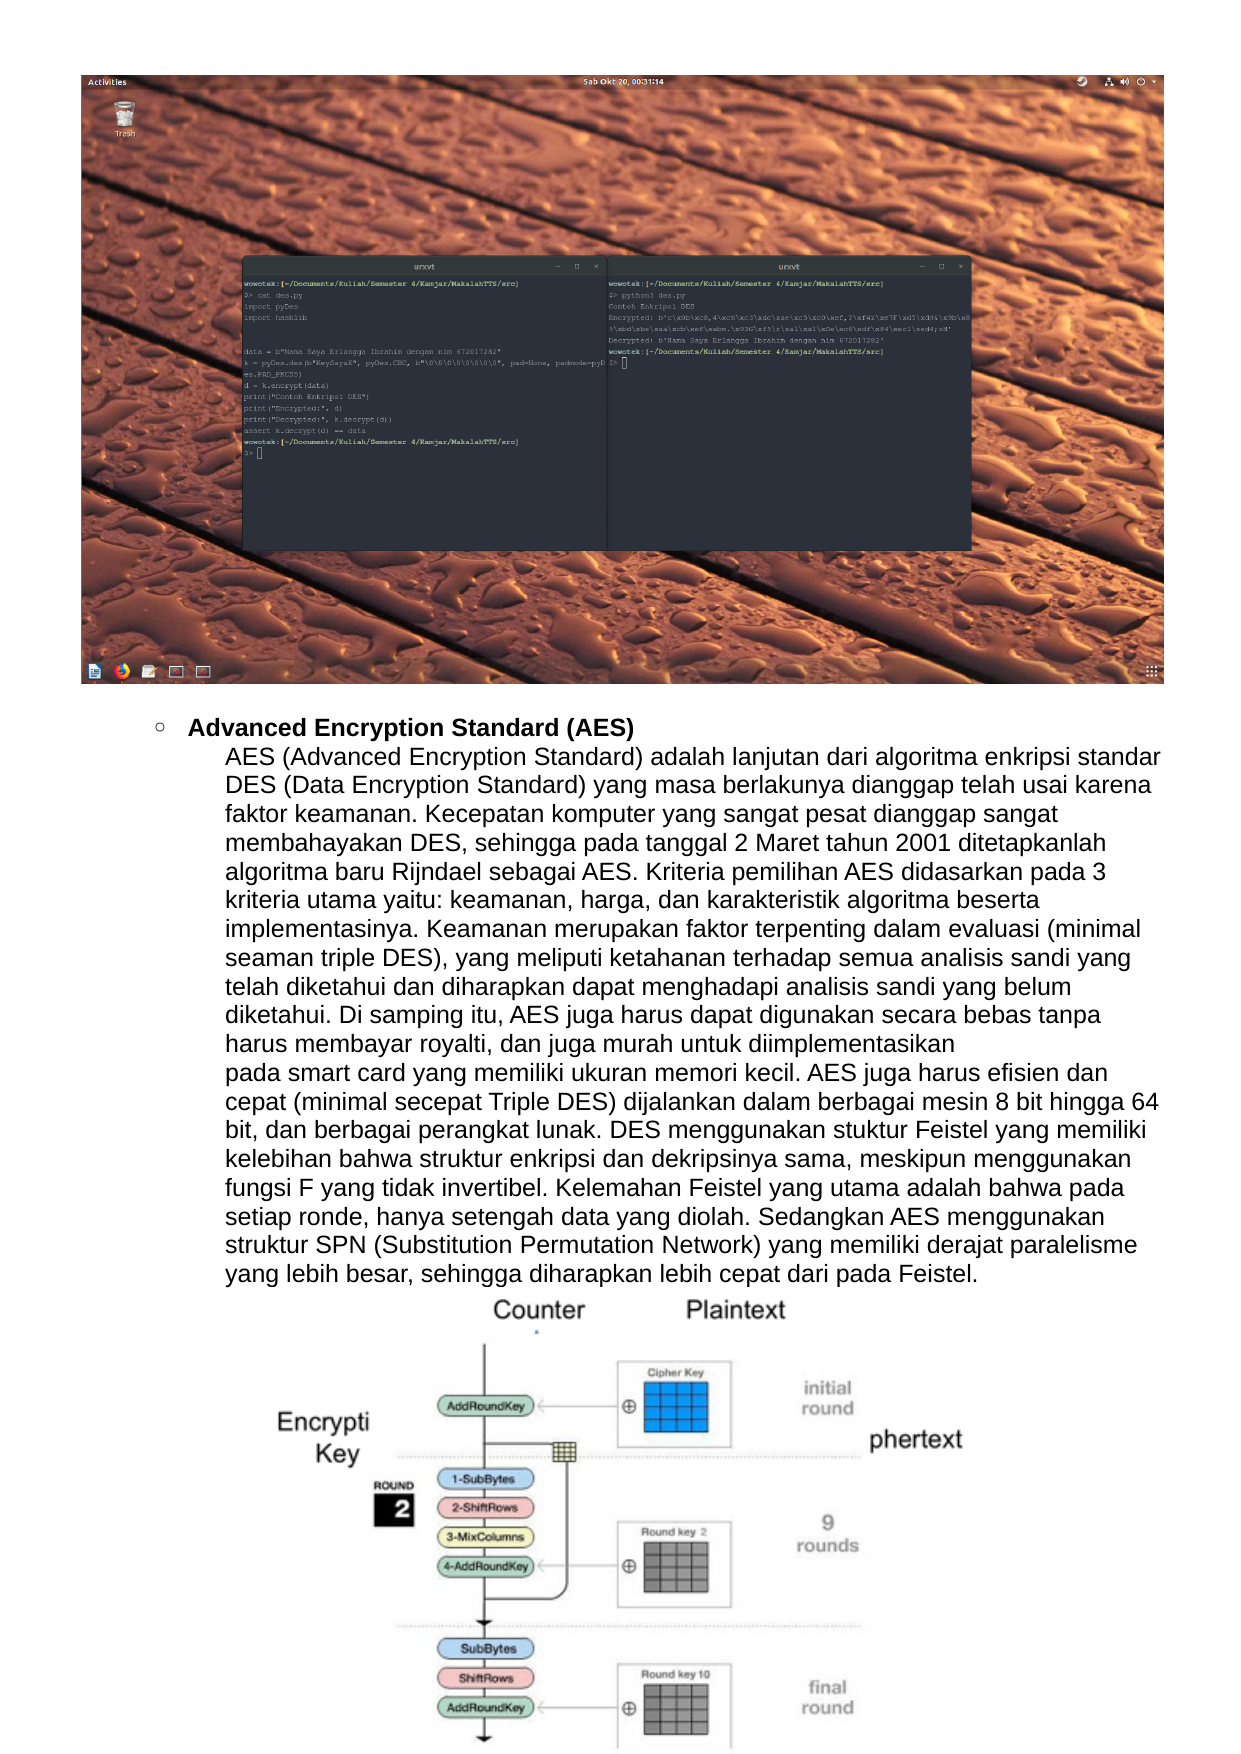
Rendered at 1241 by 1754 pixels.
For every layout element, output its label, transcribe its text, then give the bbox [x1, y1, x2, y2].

list AES (Advanced Encryption Standard) adalah lanjutan dari algoritma enkripsi standar DES (Data Encryption Standard) yang masa berlakunya dianggap telah usai karena faktor keamanan. Kecepatan komputer yang sangat pesat dianggap sangat membahayakan DES, sehingga pada tanggal 2 Maret tahun 2001 ditetapkanlah algoritma baru Rijndael sebagai AES. Kriteria pemilihan AES didasarkan pada 3 kriteria utama yaitu: keamanan, harga, dan karakteristik algoritma beserta implementasinya. Keamanan merupakan faktor terpenting dalam evaluasi (minimal seaman triple DES), yang meliputi ketahanan terhadap semua analisis sandi yang telah diketahui dan diharapkan dapat menghadapi analisis sandi yang belum diketahui. Di samping itu, AES juga harus dapat digunakan secara bebas tanpa harus membayar royalti, dan juga murah untuk diimplementasikan pada smart card yang memiliki ukuran memori kecil. AES juga harus efisien dan cepat (minimal secepat Triple DES) dijalankan dalam berbagai mesin 8 bit hingga 64 bit, dan berbagai perangkat lunak. DES menggunakan stuktur Feistel yang memiliki kelebihan bahwa struktur enkripsi dan dekripsinya sama, meskipun menggunakan fungsi F yang tidak invertibel. Kelemahan Feistel yang utama adalah bahwa pada setiap ronde, hanya setengah data yang diolah. Sedangkan AES menggunakan struktur SPN (Substitution Permutation Network) yang memiliki derajat paralelisme yang lebih besar, sehingga diharapkan lebih cepat dari pada Feistel. [187, 742, 1166, 1288]
picture [81, 75, 1164, 684]
picture [268, 1287, 972, 1754]
list Advanced Encryption Standard (AES) [150, 713, 1166, 742]
